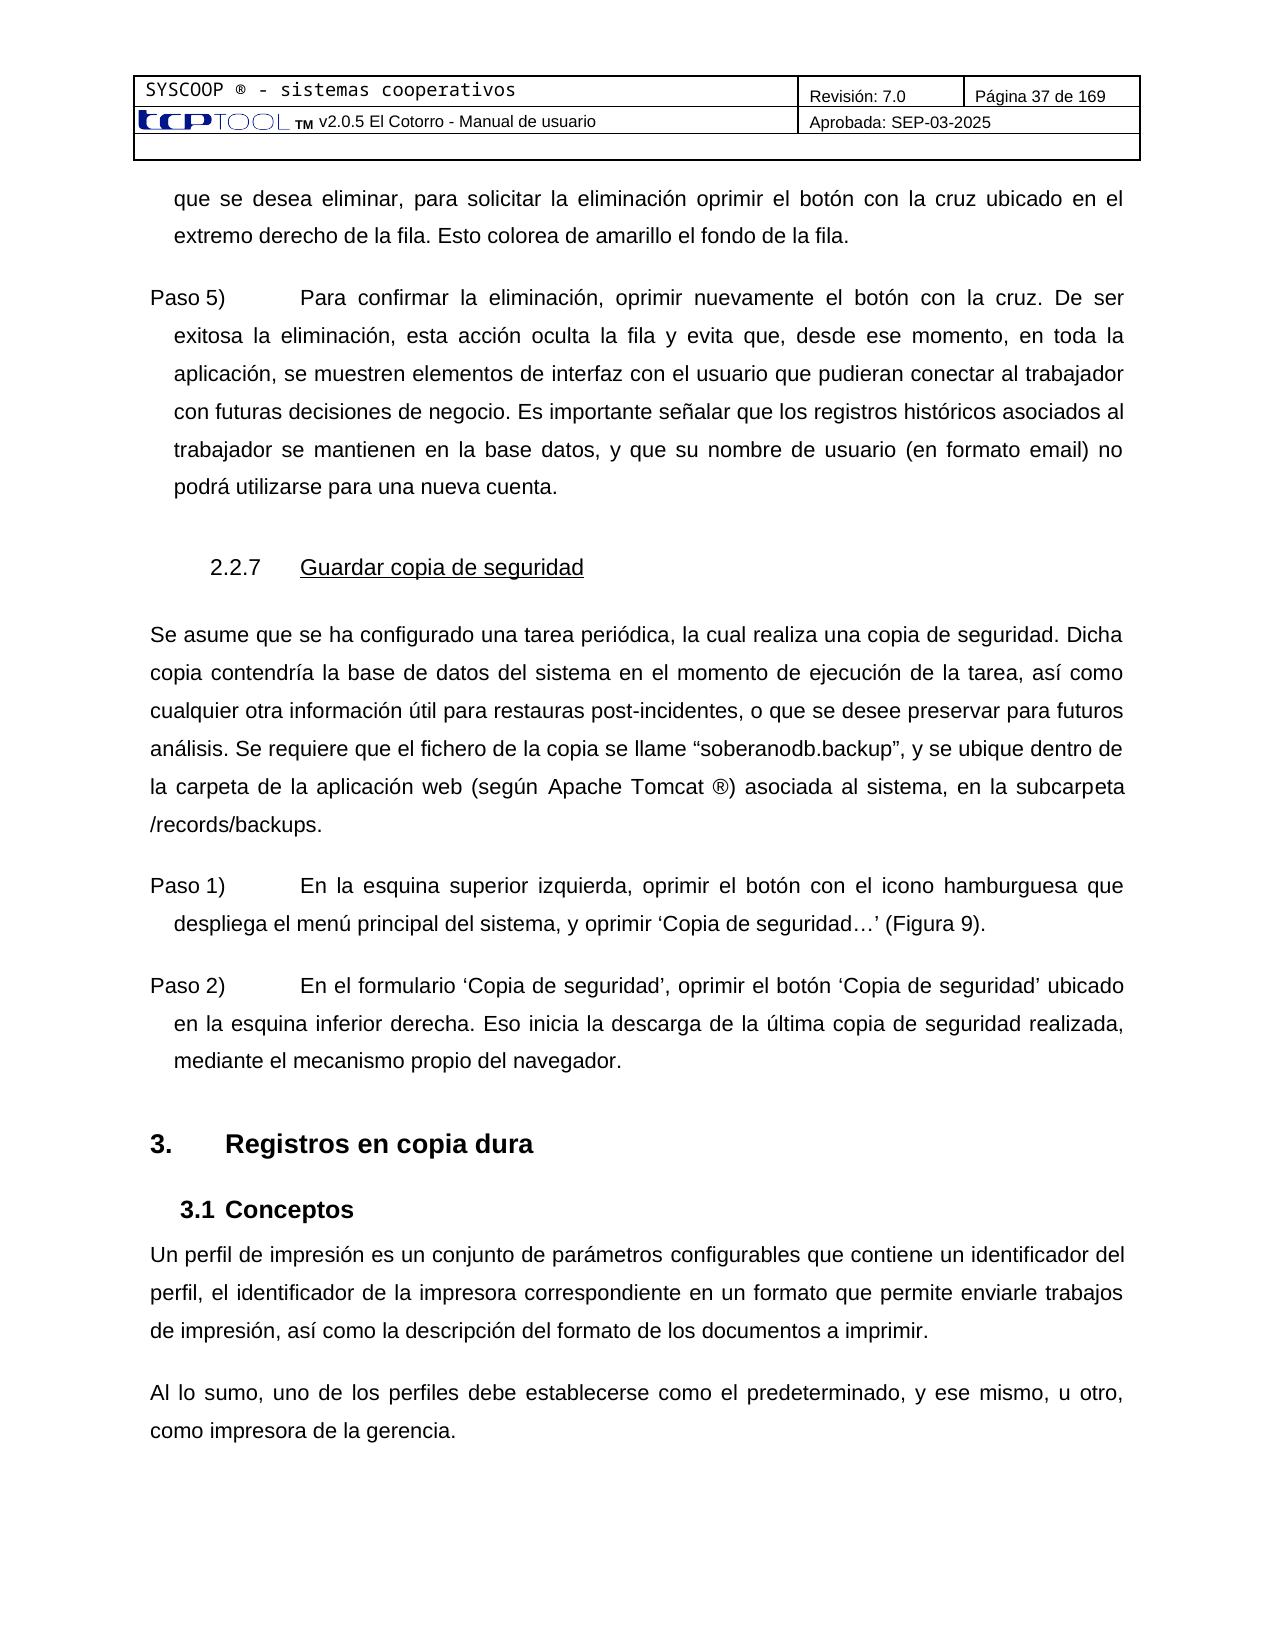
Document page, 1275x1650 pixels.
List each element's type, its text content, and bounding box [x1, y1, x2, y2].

text Se asume que se ha configurado una tarea periódica, la cual realiza una copia de seguridad. Dicha copia contendría la base de datos del sistema en el momento de ejecución de la tarea, así como cualquier otra información útil para restauras post-incidentes, o que se desee preservar para futuros análisis. Se requiere que el fichero de la copia se llame “soberanodb.backup”, y se ubique dentro de la carpeta de la aplicación web (según Apache Tomcat ®) asociada al sistema, en la subcarpeta /records/backups. [150, 622, 1125, 837]
list que se desea eliminar, para solicitar la eliminación oprimir el botón con la cruz ubicado en el extremo derecho de la fila. Esto colorea de amarillo el fondo de la fila. [150, 186, 1125, 249]
subtitle Guardar copia de seguridad [210, 554, 1125, 580]
text Un perfil de impresión es un conjunto de parámetros configurables que contiene un identificador del perfil, el identificador de la impresora correspondiente en un formato que permite enviarle trabajos de impresión, así como la descripción del formato de los documentos a imprimir. [150, 1242, 1125, 1343]
subtitle Registros en copia dura [150, 1128, 1125, 1159]
list En el formulario ‘Copia de seguridad’, oprimir el botón ‘Copia de seguridad’ ubicado en la esquina inferior derecha. Eso inicia la descarga de la última copia de seguridad realizada, mediante el mecanismo propio del navegador. [150, 973, 1125, 1074]
text Al lo sumo, uno de los perfiles debe establecerse como el predeterminado, y ese mismo, u otro, como impresora de la gerencia. [150, 1380, 1125, 1443]
picture [138, 110, 290, 130]
subtitle Conceptos [180, 1196, 1125, 1224]
list Para confirmar la eliminación, oprimir nuevamente el botón con la cruz. De ser exitosa la eliminación, esta acción oculta la fila y evita que, desde ese momento, en toda la aplicación, se muestren elementos de interfaz con el usuario que pudieran conectar al trabajador con futuras decisiones de negocio. Es importante señalar que los registros históricos asociados al trabajador se mantienen en la base datos, y que su nombre de usuario (en formato email) no podrá utilizarse para una nueva cuenta. [150, 285, 1125, 499]
list En la esquina superior izquierda, oprimir el botón con el icono hamburguesa que despliega el menú principal del sistema, y oprimir ‘Copia de seguridad…’ (Figura 9). [150, 873, 1125, 936]
